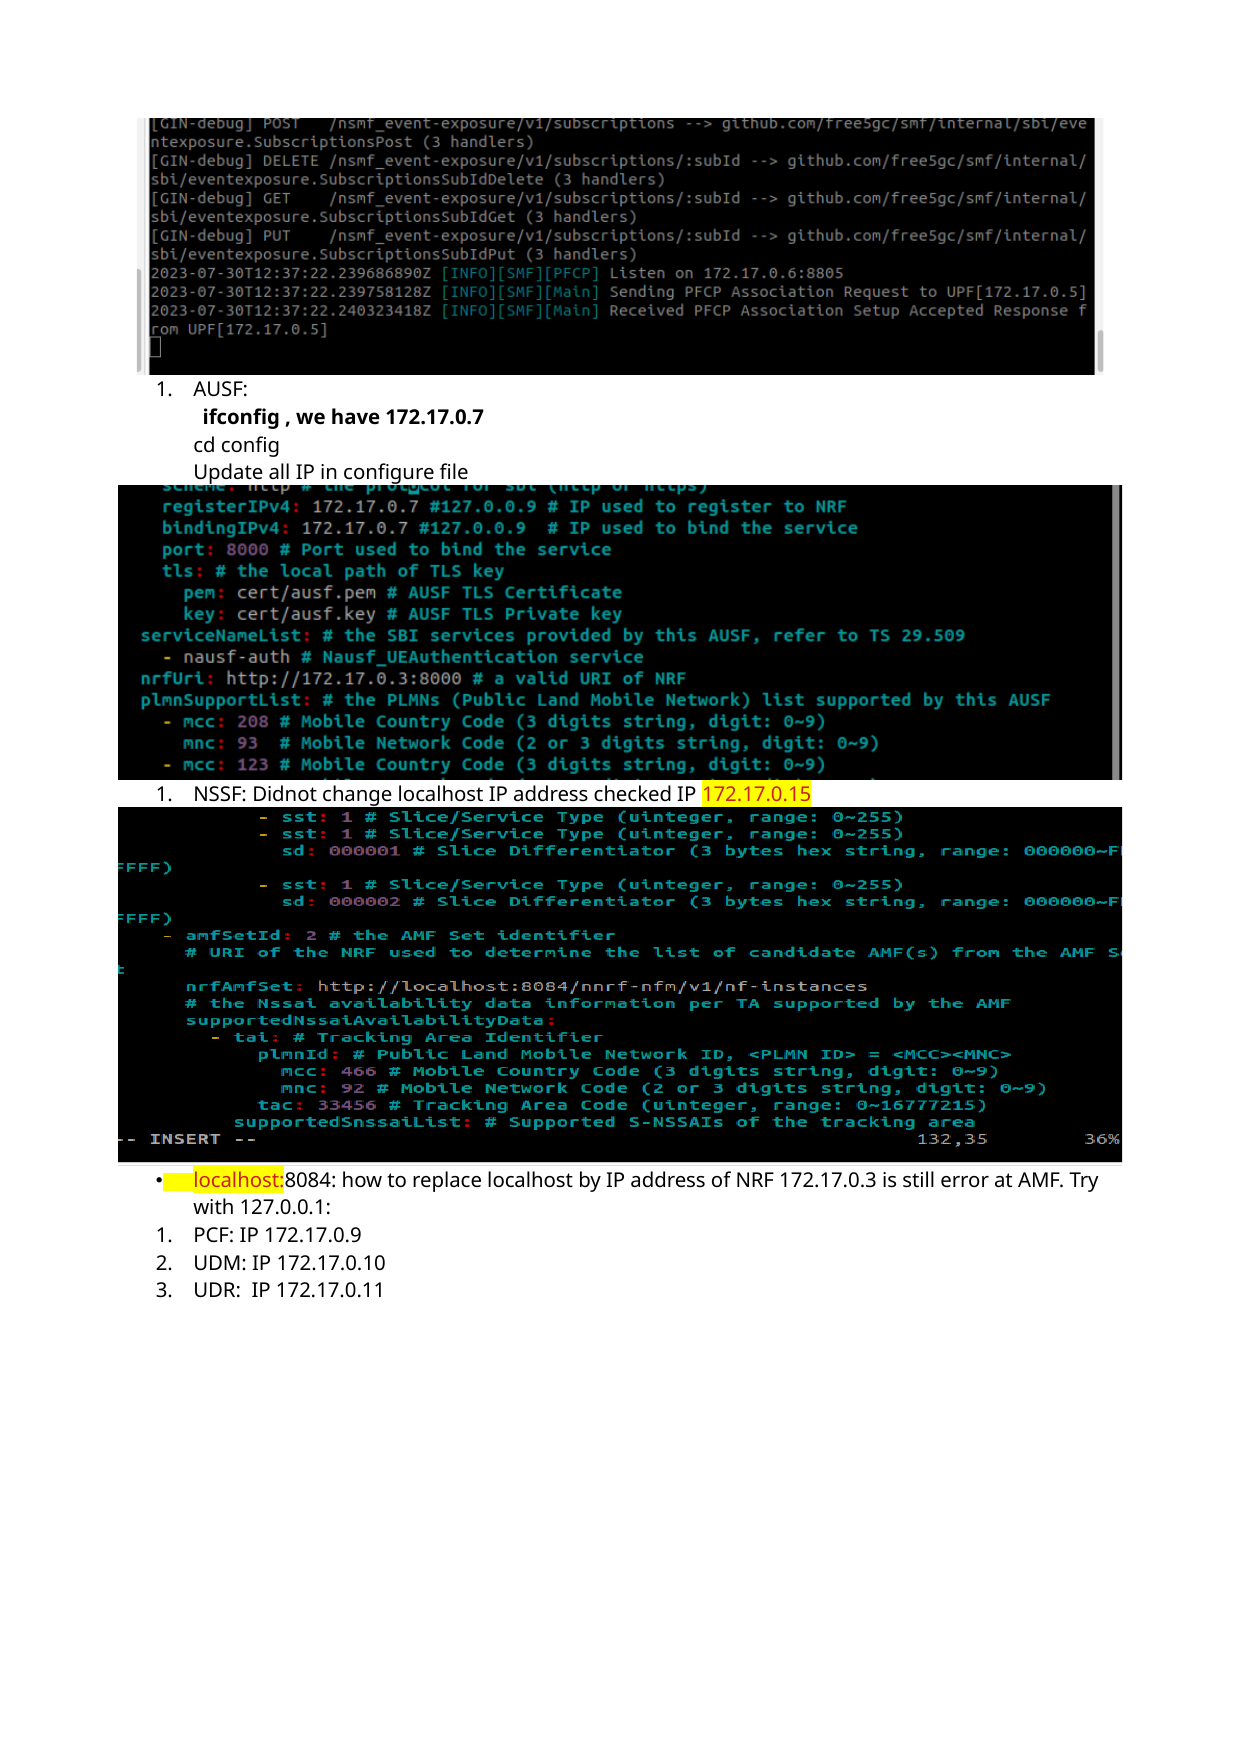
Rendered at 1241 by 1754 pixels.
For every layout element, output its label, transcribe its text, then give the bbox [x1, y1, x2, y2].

list cd config [156, 430, 1122, 458]
list Update all IP in configure file [156, 458, 1122, 485]
picture [118, 807, 1123, 1166]
list ifconfig , we have 172.17.0.7 [165, 402, 1122, 430]
list PCF: IP 172.17.0.9 [156, 1221, 1122, 1248]
picture [136, 118, 1104, 375]
list UDR: IP 172.17.0.11 [156, 1276, 1122, 1304]
list UDM: IP 172.17.0.10 [156, 1248, 1122, 1276]
list NSSF: Didnot change localhost IP address checked IP 172.17.0.15 [156, 780, 1122, 807]
picture [118, 485, 1123, 780]
list AUSF: [156, 118, 1122, 402]
list localhost:8084: how to replace localhost by IP address of NRF 172.17.0.3 is still error at AMF. Try with 127.0.0.1: [156, 1166, 1122, 1221]
